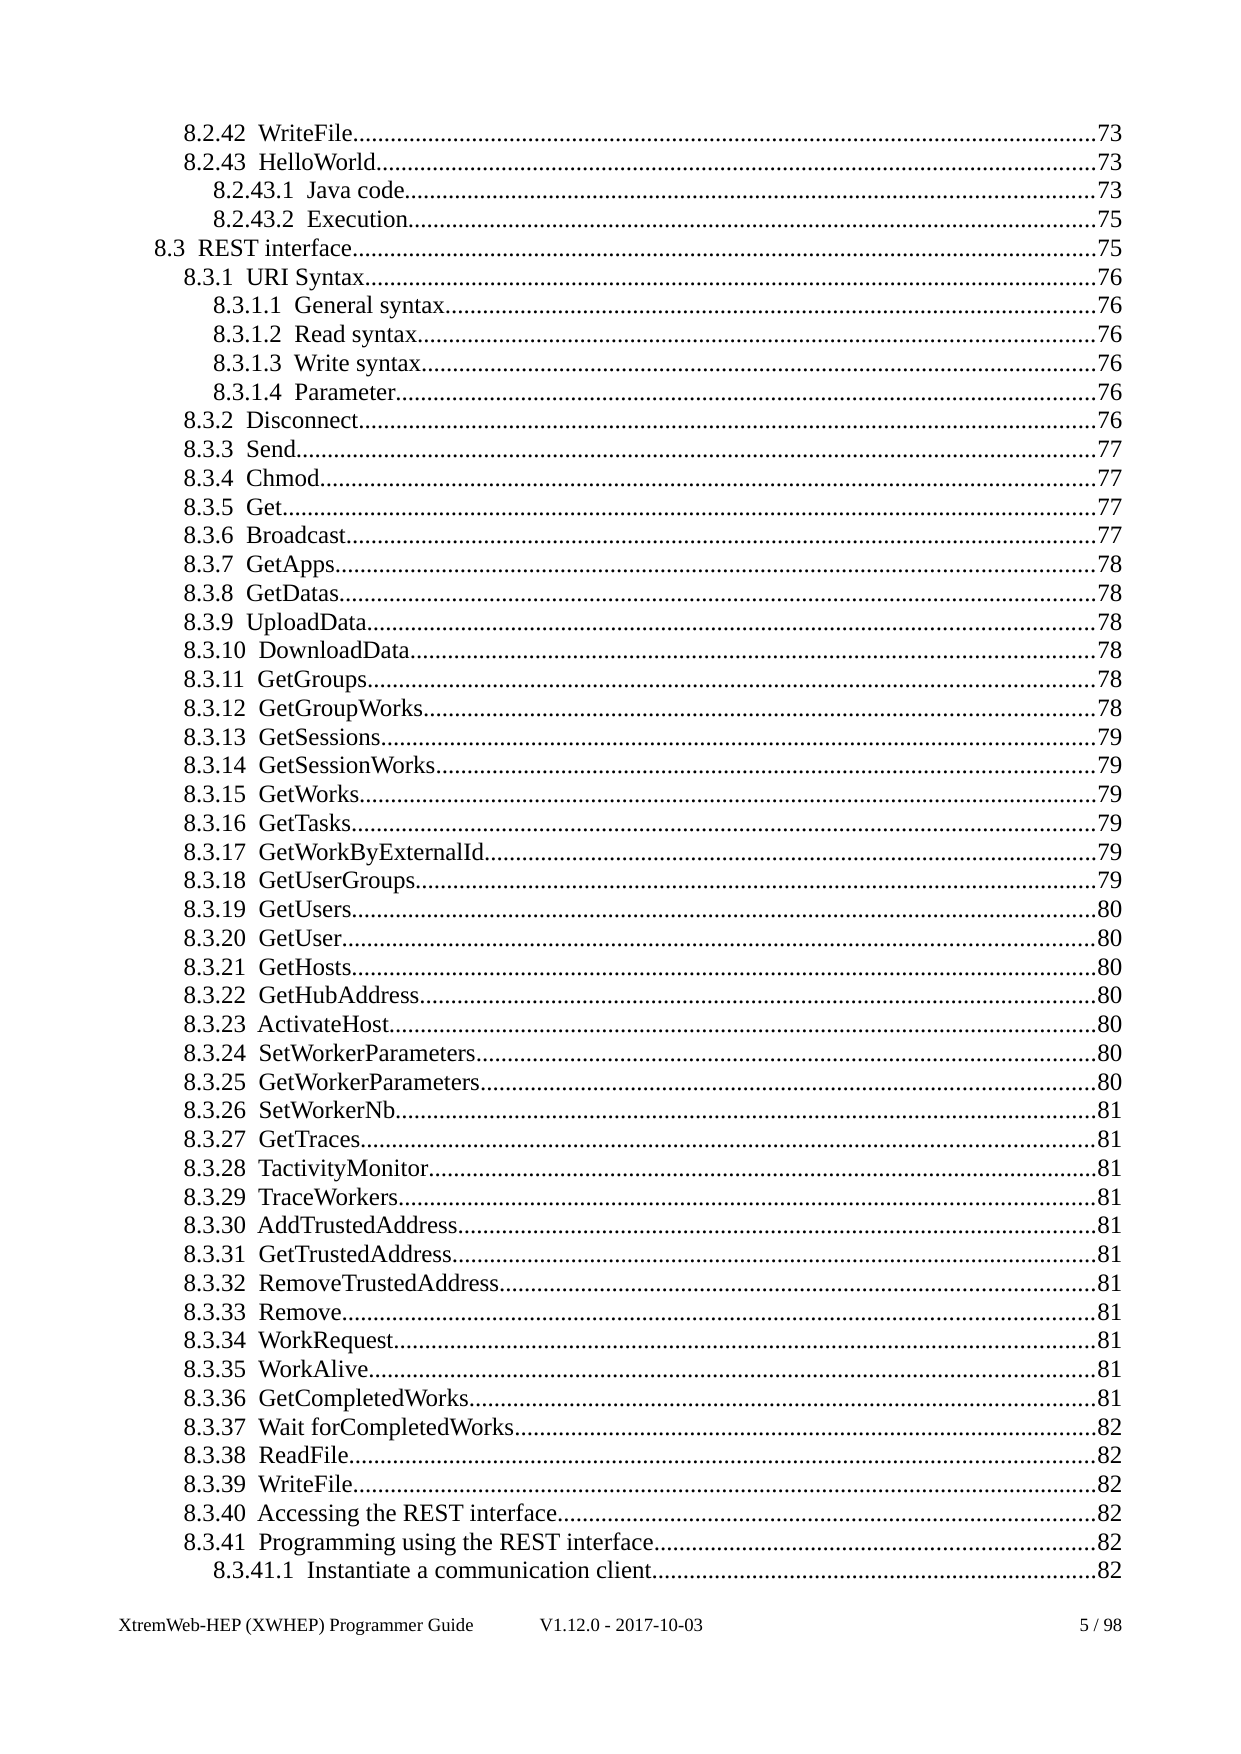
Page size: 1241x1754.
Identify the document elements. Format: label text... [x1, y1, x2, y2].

text 8.3.8 GetDatas 78 [177, 578, 1122, 607]
text 8.3.1.1 General syntax 76 [207, 291, 1122, 319]
text 8.3.24 SetWorkerParameters 80 [177, 1038, 1122, 1067]
text 8.3.31 GetTrustedAddress 81 [177, 1239, 1122, 1268]
text 8.3.12 GetGroupWorks 78 [177, 693, 1122, 722]
text 8.3.39 WriteFile 82 [177, 1469, 1122, 1498]
text 8.3.41 Programming using the REST interface 82 [177, 1527, 1122, 1556]
text 8.3.3 Send 77 [177, 434, 1122, 463]
text 8.3.14 GetSessionWorks 79 [177, 751, 1122, 779]
text 8.3.4 Chmod 77 [177, 463, 1122, 492]
text 8.3.6 Broadcast 77 [177, 521, 1122, 549]
text 8.3.10 DownloadData 78 [177, 636, 1122, 664]
text 8.3.11 GetGroups 78 [177, 664, 1122, 693]
text 8.3.20 GetUser 80 [177, 923, 1122, 952]
text 8.3.1.2 Read syntax 76 [207, 319, 1122, 348]
text 8.3.25 GetWorkerParameters 80 [177, 1067, 1122, 1096]
text 8.3.28 TactivityMonitor 81 [177, 1153, 1122, 1182]
text 8.3.26 SetWorkerNb 81 [177, 1096, 1122, 1124]
text 8.3.36 GetCompletedWorks 81 [177, 1383, 1122, 1412]
text 8.3.29 TraceWorkers 81 [177, 1182, 1122, 1211]
text 8.3.30 AddTrustedAddress 81 [177, 1211, 1122, 1239]
text 8.3.5 Get 77 [177, 492, 1122, 521]
text 8.3.22 GetHubAddress 80 [177, 981, 1122, 1009]
text 8.3.32 RemoveTrustedAddress 81 [177, 1268, 1122, 1297]
text 8.2.43.1 Java code 73 [207, 176, 1122, 204]
text 8.3.15 GetWorks 79 [177, 779, 1122, 808]
text 8.3.16 GetTasks 79 [177, 808, 1122, 837]
text 8.3.21 GetHosts 80 [177, 952, 1122, 981]
text 8.3.17 GetWorkByExternalId 79 [177, 837, 1122, 866]
text 8.3.23 ActivateHost 80 [177, 1009, 1122, 1038]
text 8.2.43.2 Execution 75 [207, 204, 1122, 233]
text 8.3.41.1 Instantiate a communication client 82 [207, 1556, 1122, 1584]
text 8.2.42 WriteFile 73 [177, 118, 1122, 147]
text 8.3.13 GetSessions 79 [177, 722, 1122, 751]
text 8.3.35 WorkAlive 81 [177, 1354, 1122, 1383]
text 8.3.33 Remove 81 [177, 1297, 1122, 1326]
text 8.3.1.3 Write syntax 76 [207, 348, 1122, 377]
text 8.3.9 UploadData 78 [177, 607, 1122, 636]
text 8.3.18 GetUserGroups 79 [177, 866, 1122, 894]
text 8.3.1.4 Parameter 76 [207, 377, 1122, 406]
text 8.2.43 HelloWorld 73 [177, 147, 1122, 176]
text 8.3.37 Wait forCompletedWorks 82 [177, 1412, 1122, 1441]
text 8.3.2 Disconnect 76 [177, 406, 1122, 434]
text 8.3.34 WorkRequest 81 [177, 1326, 1122, 1354]
text 8.3.19 GetUsers 80 [177, 894, 1122, 923]
text 8.3.7 GetApps 78 [177, 549, 1122, 578]
text 8.3.27 GetTraces 81 [177, 1124, 1122, 1153]
text 8.3.1 URI Syntax 76 [177, 262, 1122, 291]
text 8.3 REST interface 75 [148, 233, 1122, 262]
text 8.3.38 ReadFile 82 [177, 1441, 1122, 1469]
text 8.3.40 Accessing the REST interface 82 [177, 1498, 1122, 1527]
